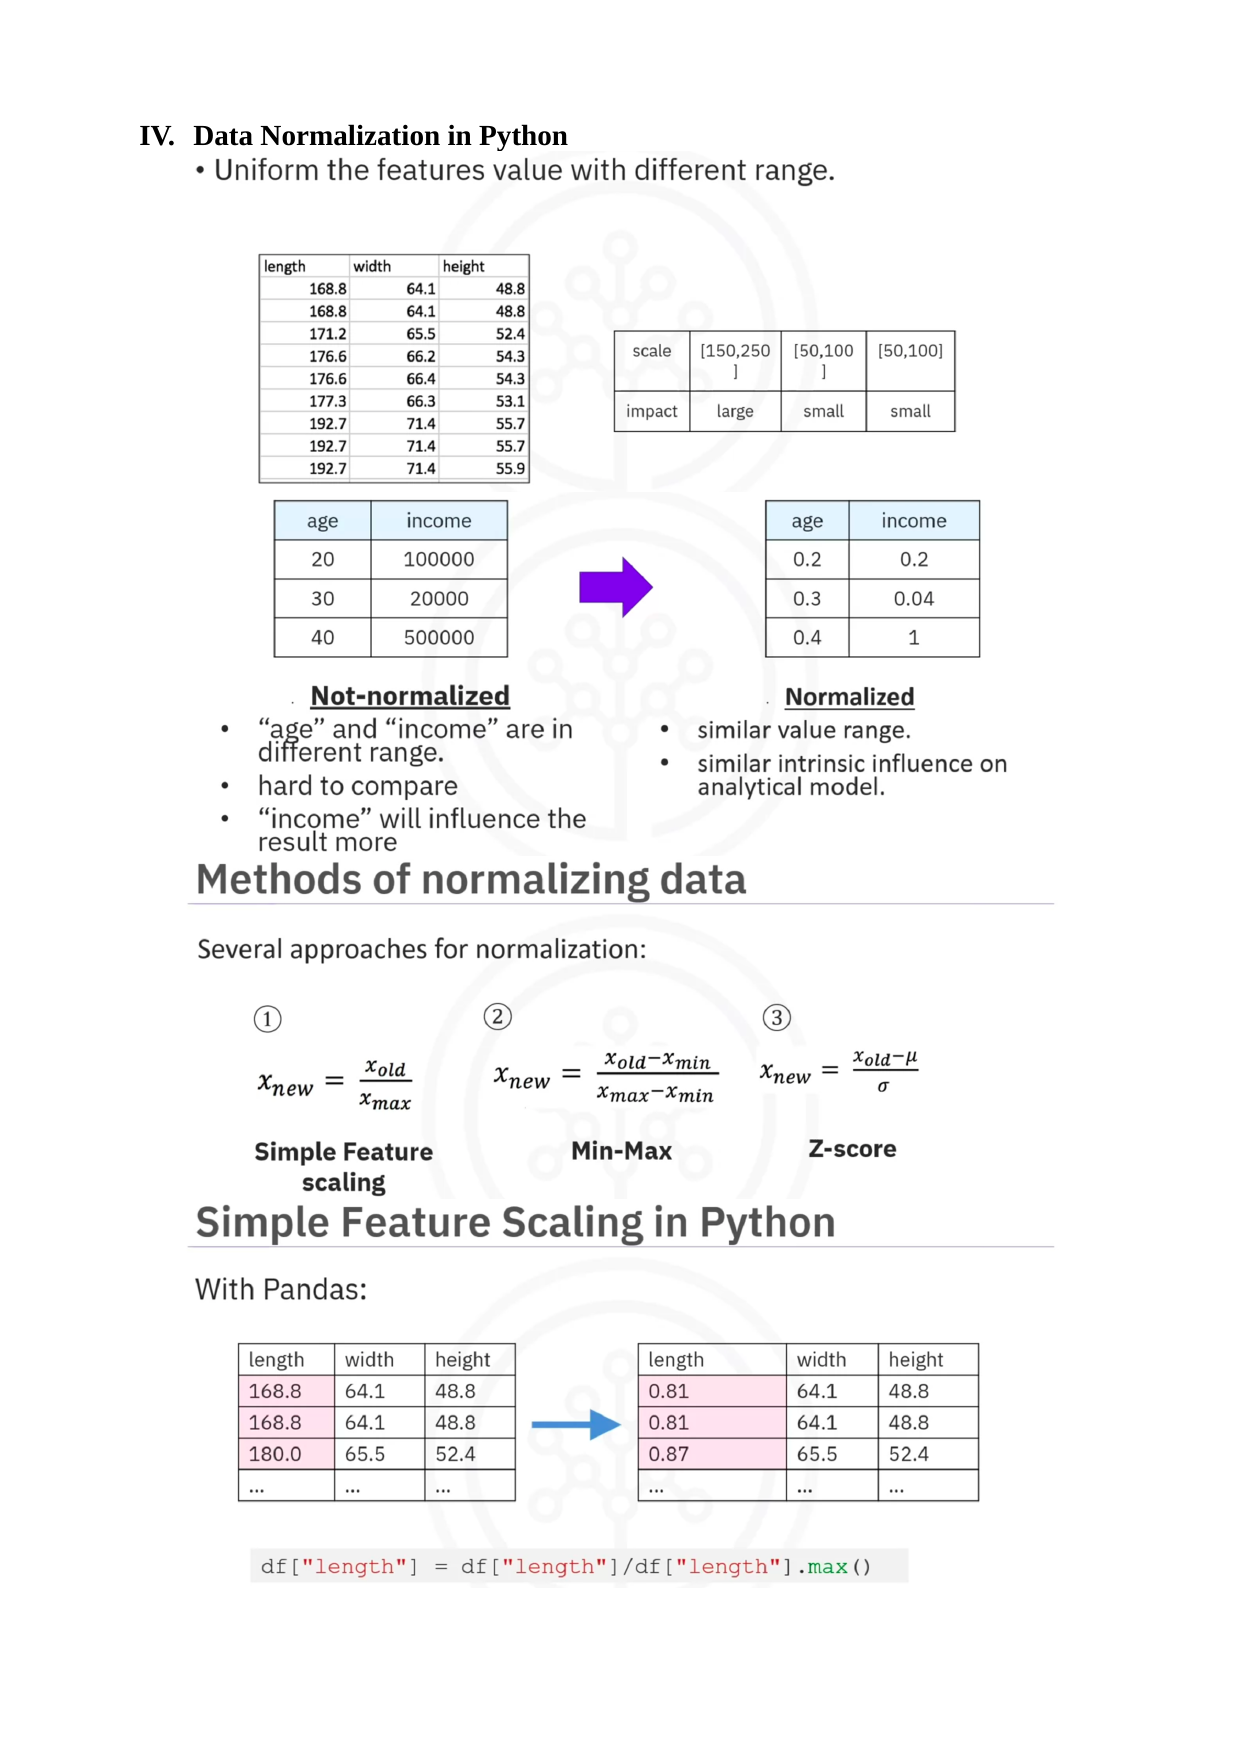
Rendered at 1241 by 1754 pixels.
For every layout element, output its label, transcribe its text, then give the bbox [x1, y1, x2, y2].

list Data Normalization in Python [175, 118, 1122, 151]
picture [118, 151, 1123, 1588]
